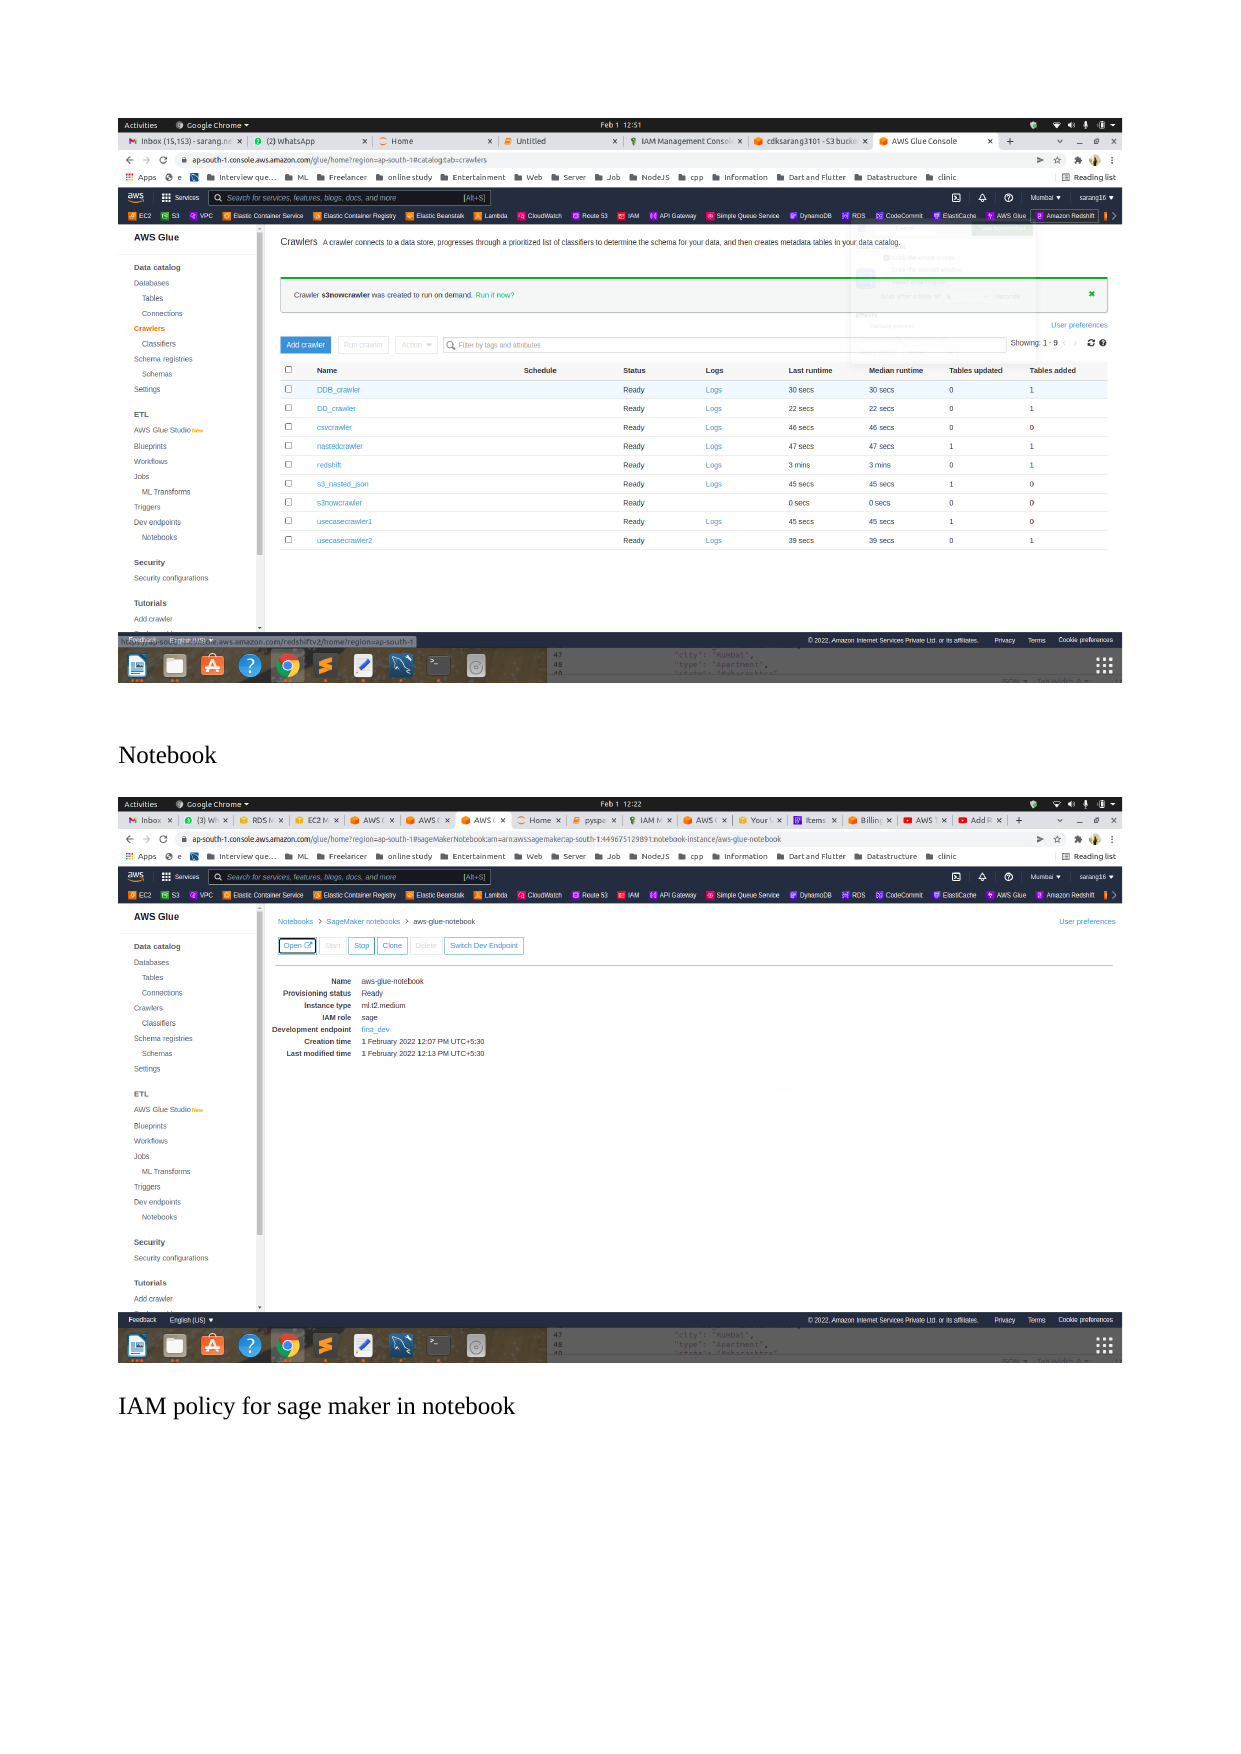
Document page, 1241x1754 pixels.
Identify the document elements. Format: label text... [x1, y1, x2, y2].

text Notebook [118, 740, 1122, 769]
picture [118, 797, 1123, 1363]
text IAM policy for sage maker in notebook [118, 1391, 1122, 1420]
picture [118, 118, 1123, 683]
